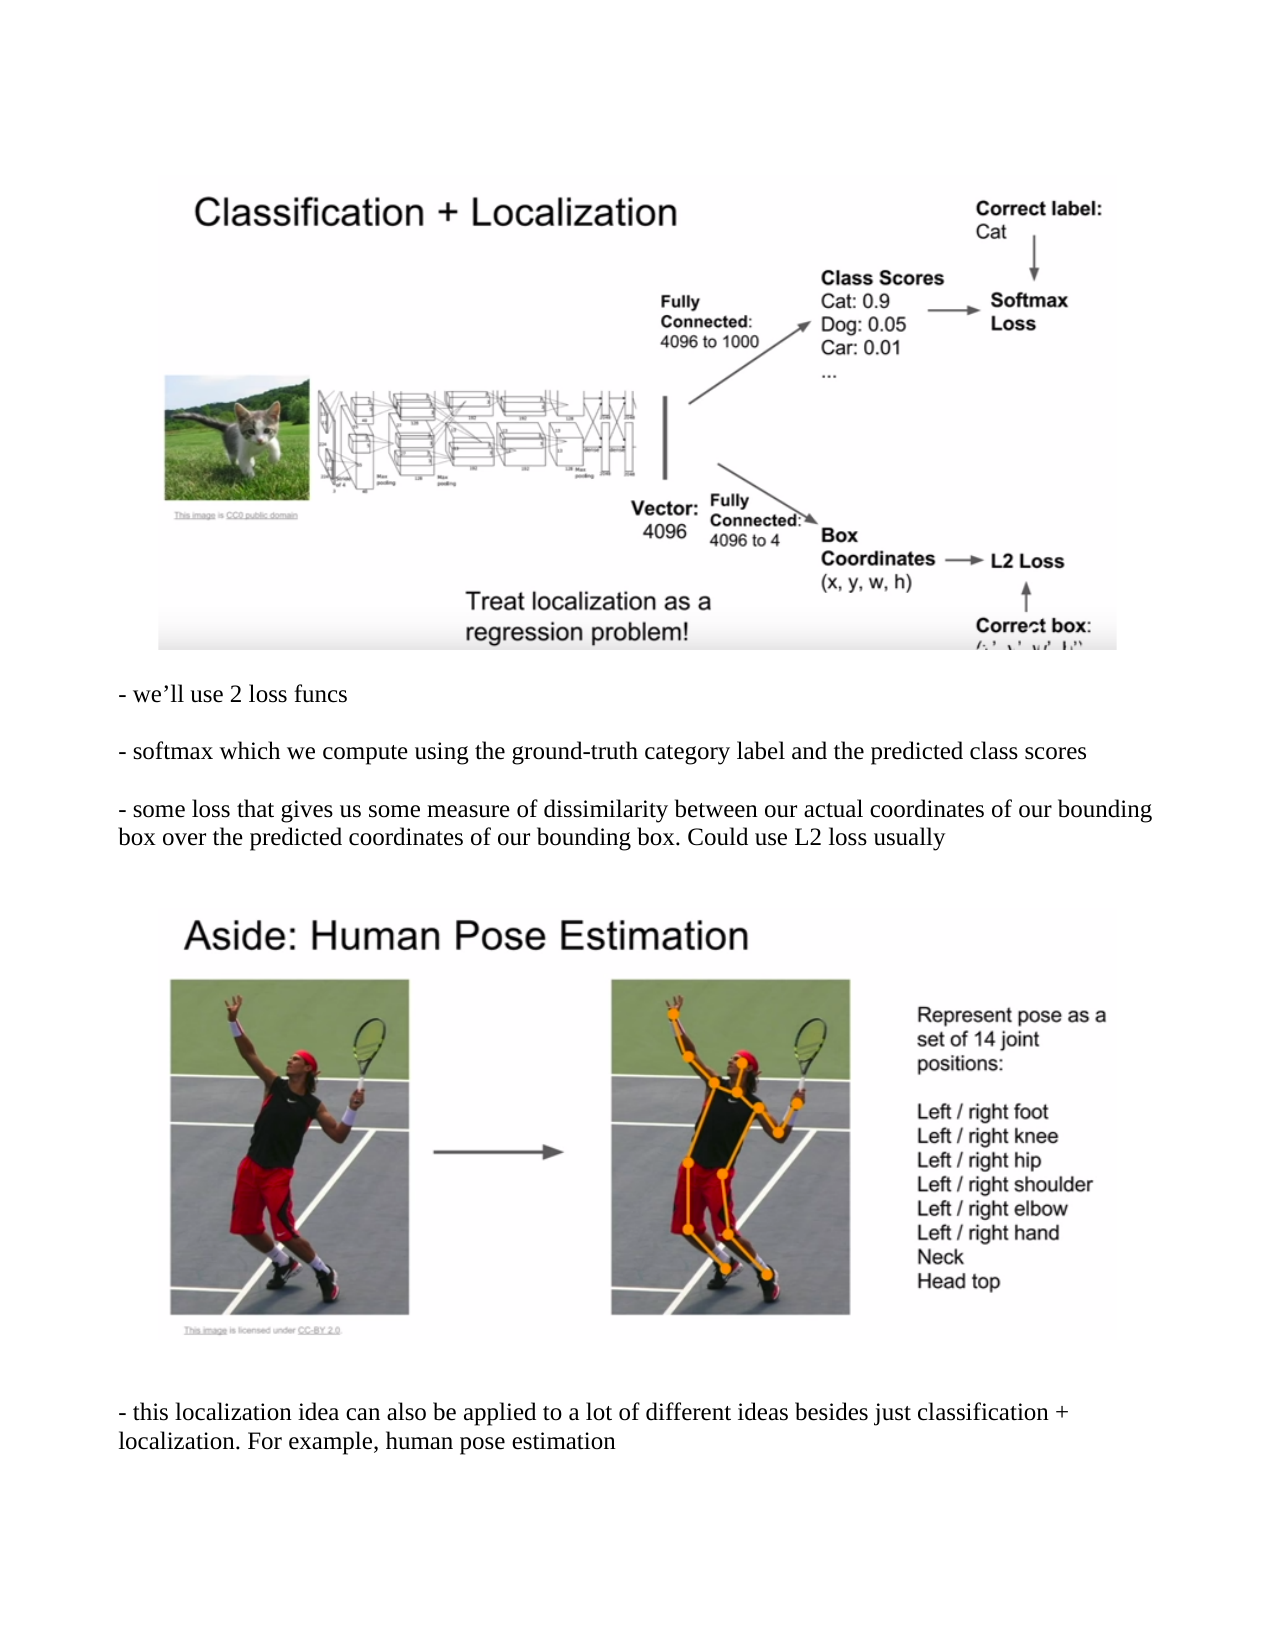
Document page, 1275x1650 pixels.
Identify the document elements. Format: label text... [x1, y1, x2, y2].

text - softmax which we compute using the ground-truth category label and the predicted class scores [118, 736, 1157, 765]
text - some loss that gives us some measure of dissimilarity between our actual coordinates of our bounding box over the predicted coordinates of our bounding box. Could use L2 loss usually [118, 794, 1157, 851]
picture [158, 175, 1117, 650]
text - we’ll use 2 loss funcs [118, 679, 1157, 707]
text - this localization idea can also be applied to a lot of different ideas besides just classification + localization. For example, human pose estimation [118, 1397, 1157, 1455]
picture [157, 908, 1118, 1340]
